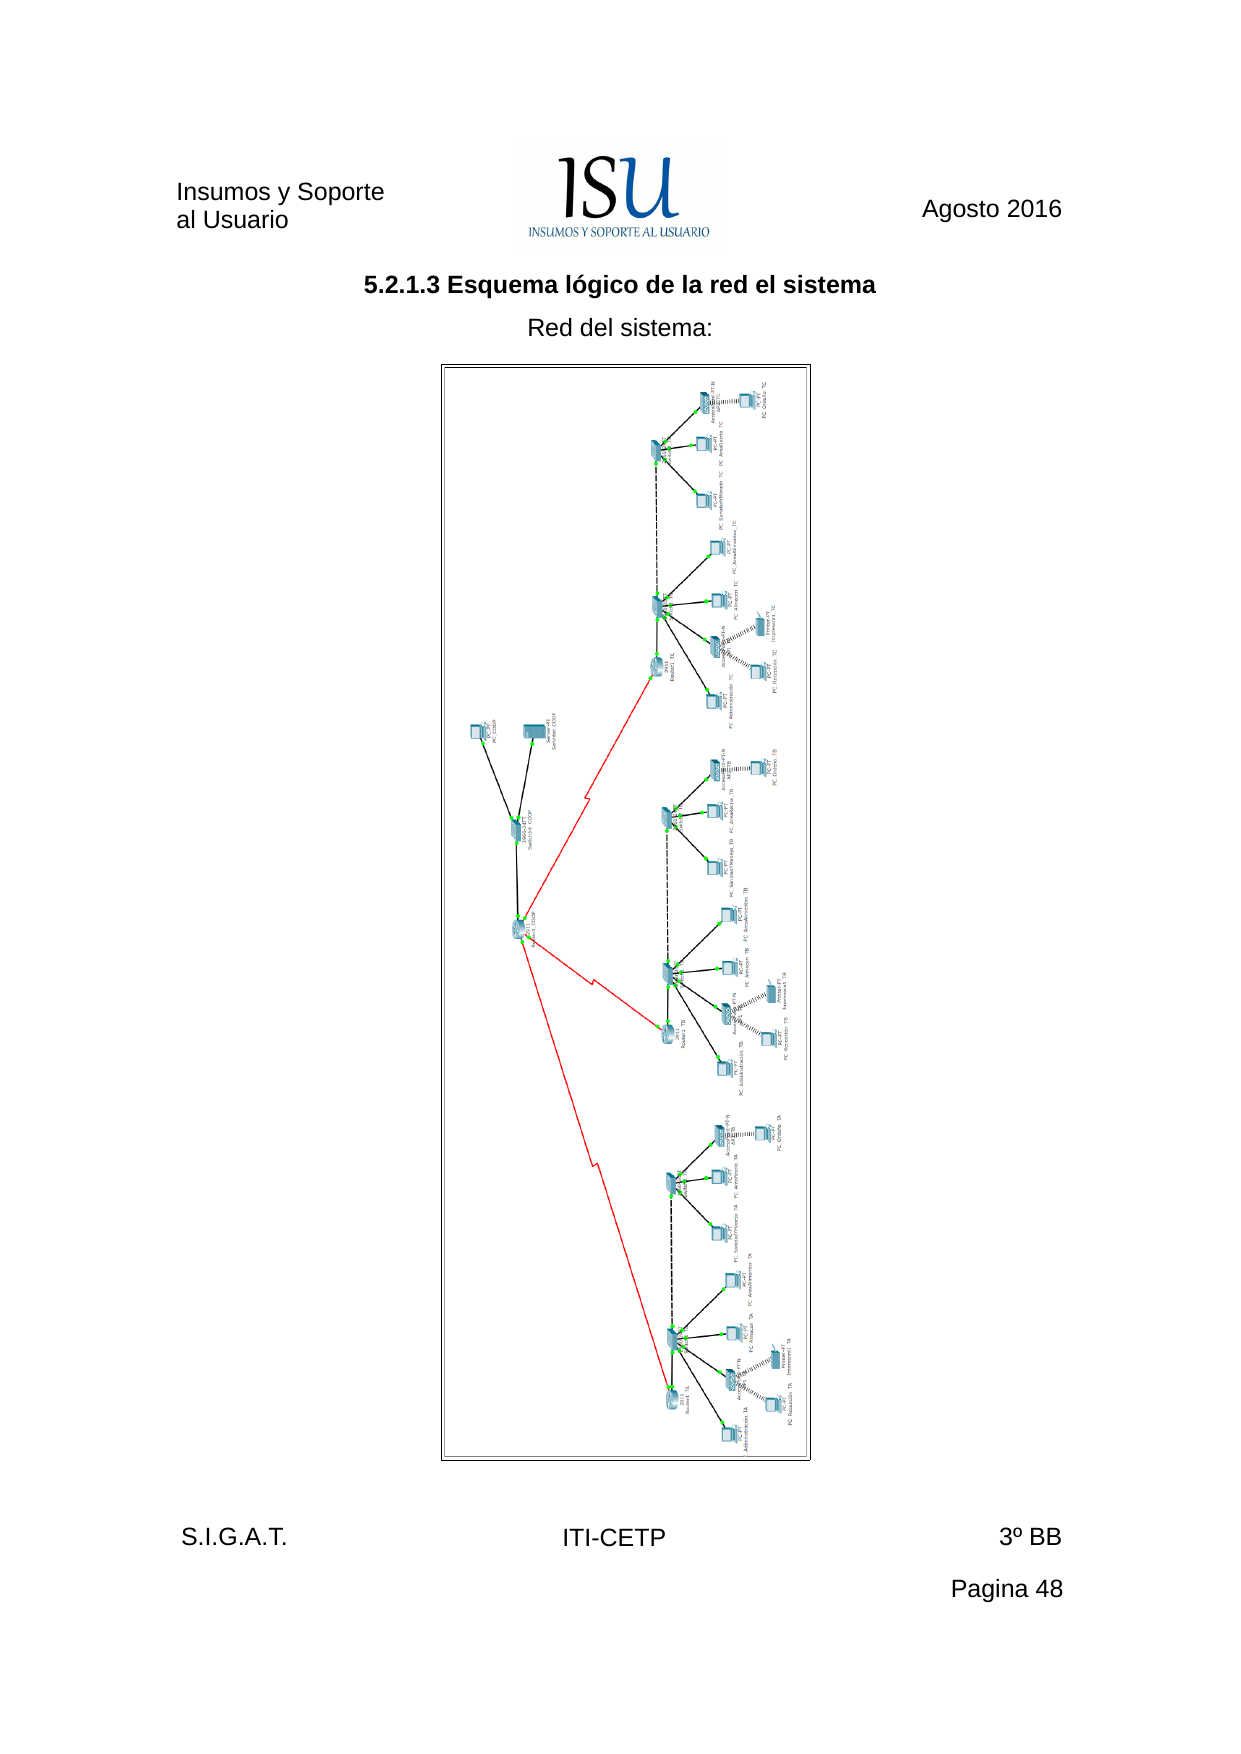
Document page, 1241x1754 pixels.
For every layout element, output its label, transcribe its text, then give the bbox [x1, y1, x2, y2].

text [442, 365, 810, 1460]
picture [517, 138, 723, 252]
text Red del sistema: [177, 313, 1063, 342]
text 5.2.1.3 Esquema lógico de la red el sistema [177, 270, 1063, 299]
picture [444, 367, 807, 1457]
